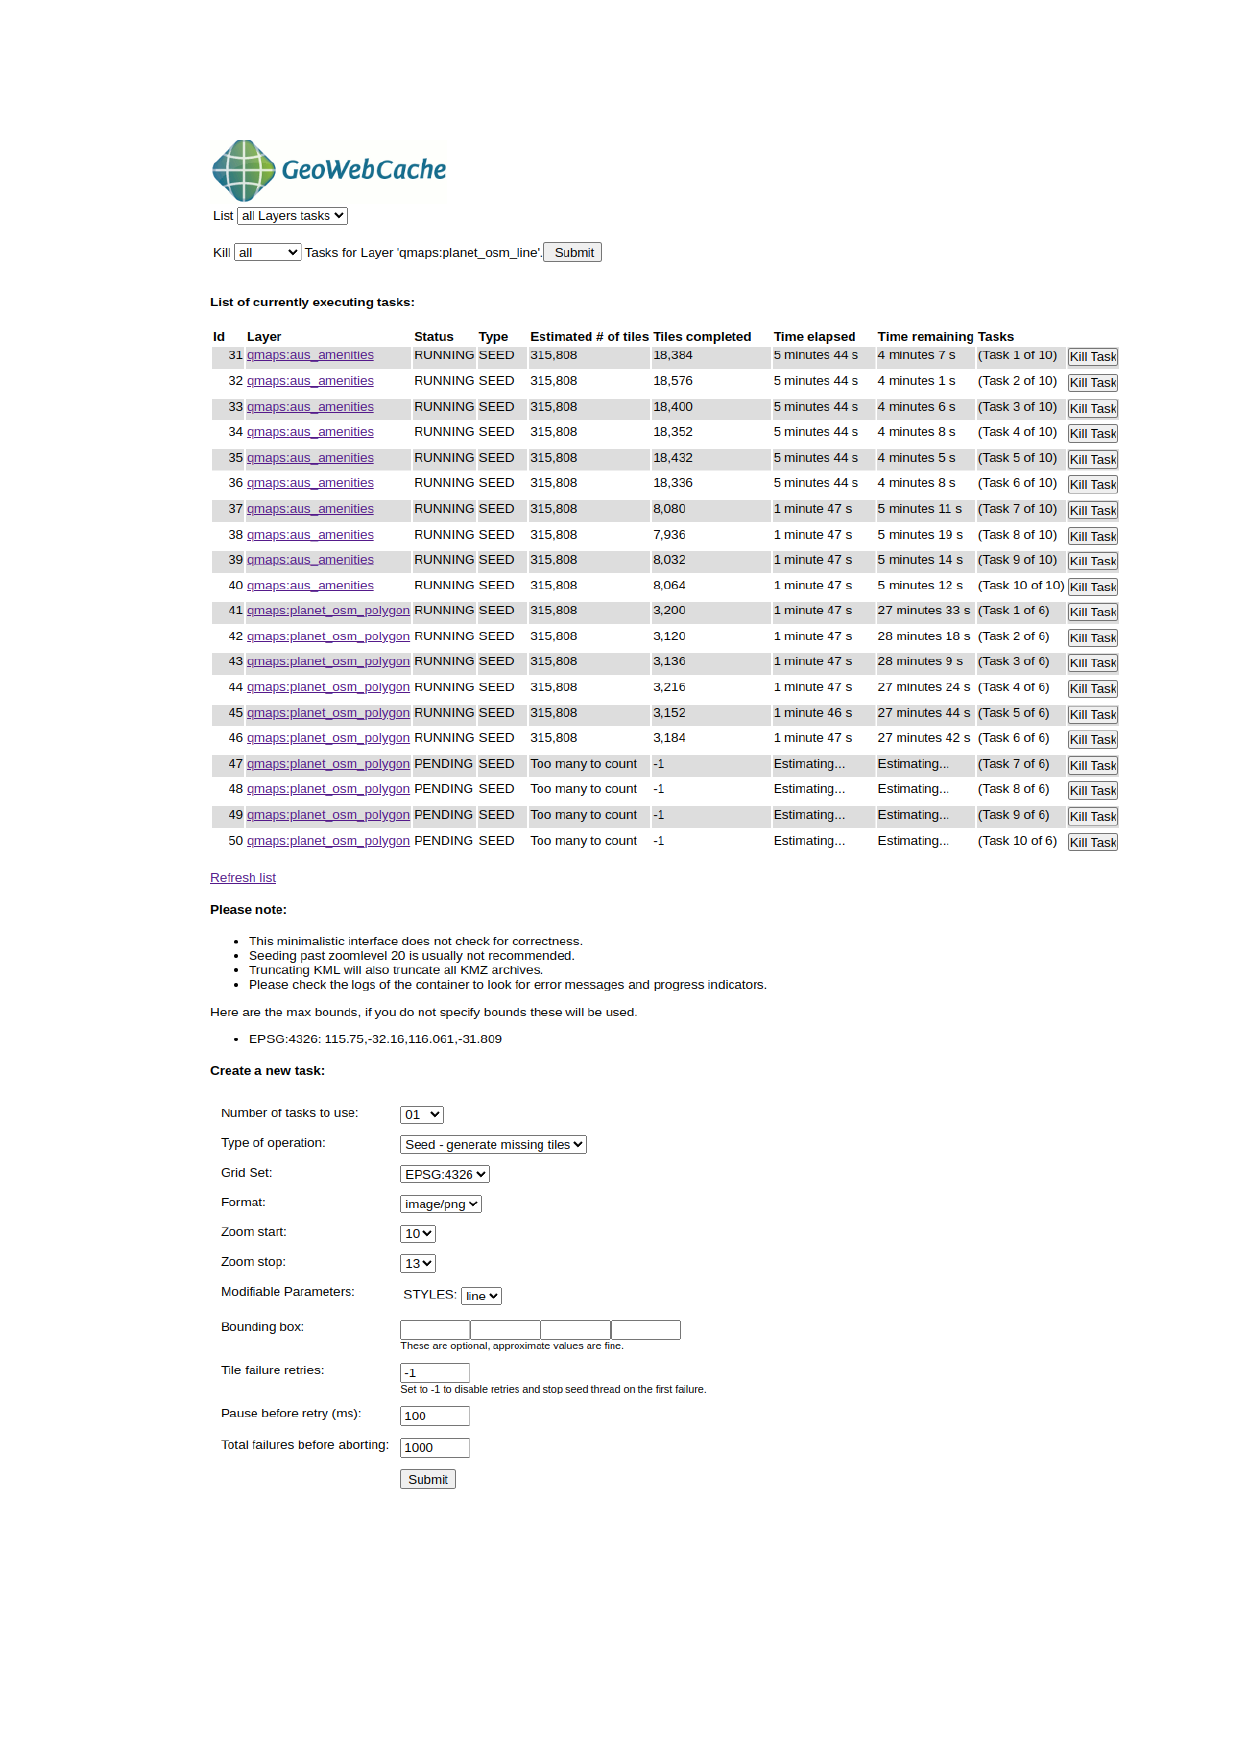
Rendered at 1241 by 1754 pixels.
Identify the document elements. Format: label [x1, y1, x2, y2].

picture [206, 140, 1211, 1630]
